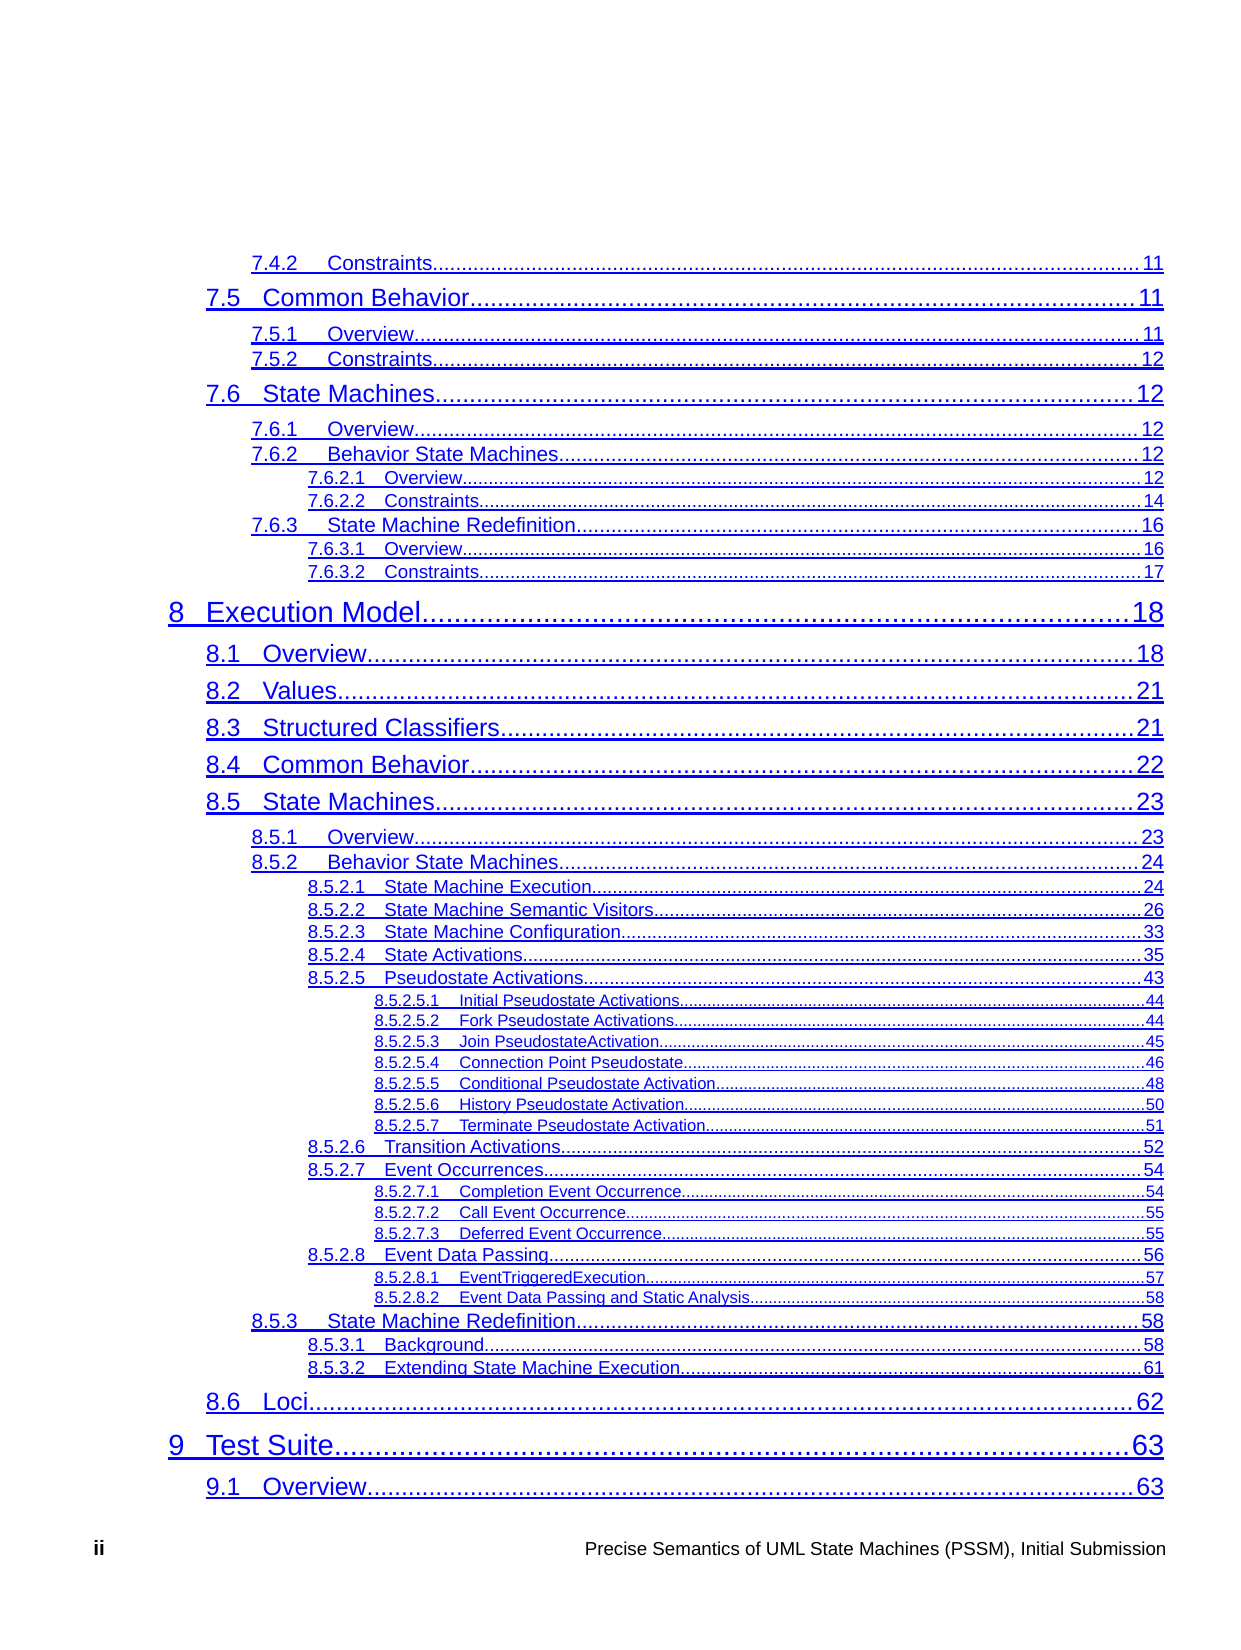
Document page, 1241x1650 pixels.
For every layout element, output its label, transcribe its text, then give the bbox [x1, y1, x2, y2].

text 8.5.2.5.4 Connection Point Pseudostate 46 [374, 1051, 1164, 1070]
text 8.6 Loci 62 [206, 1387, 1164, 1412]
text 8.5.2.6 Transition Activations 52 [308, 1134, 1164, 1155]
text 8.5.2.5 Pseudostate Activations 43 [308, 966, 1164, 986]
text 7.6.2.1 Overview 12 [308, 466, 1164, 486]
text 8.5.2.2 State Machine Semantic Visitors 26 [308, 897, 1164, 917]
text 8.5.2.5.6 History Pseudostate Activation 50 [374, 1093, 1164, 1111]
text 8.4 Common Behavior 22 [206, 750, 1164, 775]
text 7.6 State Machines 12 [206, 379, 1164, 404]
text 8.5.2.8.1 EventTriggeredExecution 57 [374, 1266, 1164, 1284]
text 7.6.2 Behavior State Machines 12 [251, 441, 1164, 463]
text 8.5.1 Overview 23 [251, 824, 1164, 846]
text 7.6.3 State Machine Redefinition 16 [251, 512, 1164, 534]
text 8 Execution Model 18 [168, 593, 1164, 624]
text 8.5.2.5.7 Terminate Pseudostate Activation 51 [374, 1114, 1164, 1132]
text 9.1 Overview 63 [206, 1472, 1164, 1497]
text 9 Test Suite 63 [168, 1426, 1164, 1457]
text 8.5.2.8 Event Data Passing 56 [308, 1243, 1164, 1263]
text 7.5 Common Behavior 11 [206, 283, 1164, 308]
text 8.5.2 Behavior State Machines 24 [251, 849, 1164, 871]
text 8.5.2.7 Event Occurrences 54 [308, 1157, 1164, 1178]
text 8.3 Structured Classifiers 21 [206, 713, 1164, 738]
text 7.6.2.2 Constraints 14 [308, 489, 1164, 509]
text 8.5.2.5.3 Join PseudostateActivation 45 [374, 1030, 1164, 1049]
text 8.5.2.4 State Activations 35 [308, 943, 1164, 963]
text 8.5.2.7.3 Deferred Event Occurrence 55 [374, 1222, 1164, 1240]
text 8.5.2.5.1 Initial Pseudostate Activations 44 [374, 989, 1164, 1007]
text 7.5.1 Overview 11 [251, 320, 1164, 342]
text 7.4.2 Constraints 11 [251, 250, 1164, 272]
text 7.5.2 Constraints 12 [251, 345, 1164, 367]
text 8.5.2.7.1 Completion Event Occurrence 54 [374, 1180, 1164, 1199]
text 8.5.3.2 Extending State Machine Execution 61 [308, 1355, 1164, 1375]
text 8.5.2.3 State Machine Configuration 33 [308, 920, 1164, 940]
text 8.5.2.7.2 Call Event Occurrence 55 [374, 1201, 1164, 1220]
text 8.1 Overview 18 [206, 639, 1164, 664]
text 7.6.3.1 Overview 16 [308, 537, 1164, 557]
text 8.5.2.5.5 Conditional Pseudostate Activation 48 [374, 1072, 1164, 1090]
text 8.2 Values 21 [206, 676, 1164, 701]
text 8.5.2.1 State Machine Execution 24 [308, 874, 1164, 894]
text 8.5.3.1 Background 58 [308, 1332, 1164, 1353]
text 8.5.2.5.2 Fork Pseudostate Activations 44 [374, 1009, 1164, 1028]
text 8.5 State Machines 23 [206, 787, 1164, 812]
text 7.6.3.2 Constraints 17 [308, 559, 1164, 580]
text 8.5.3 State Machine Redefinition 58 [251, 1307, 1164, 1329]
text 7.6.1 Overview 12 [251, 416, 1164, 438]
text 8.5.2.8.2 Event Data Passing and Static Analysis 58 [374, 1287, 1164, 1305]
